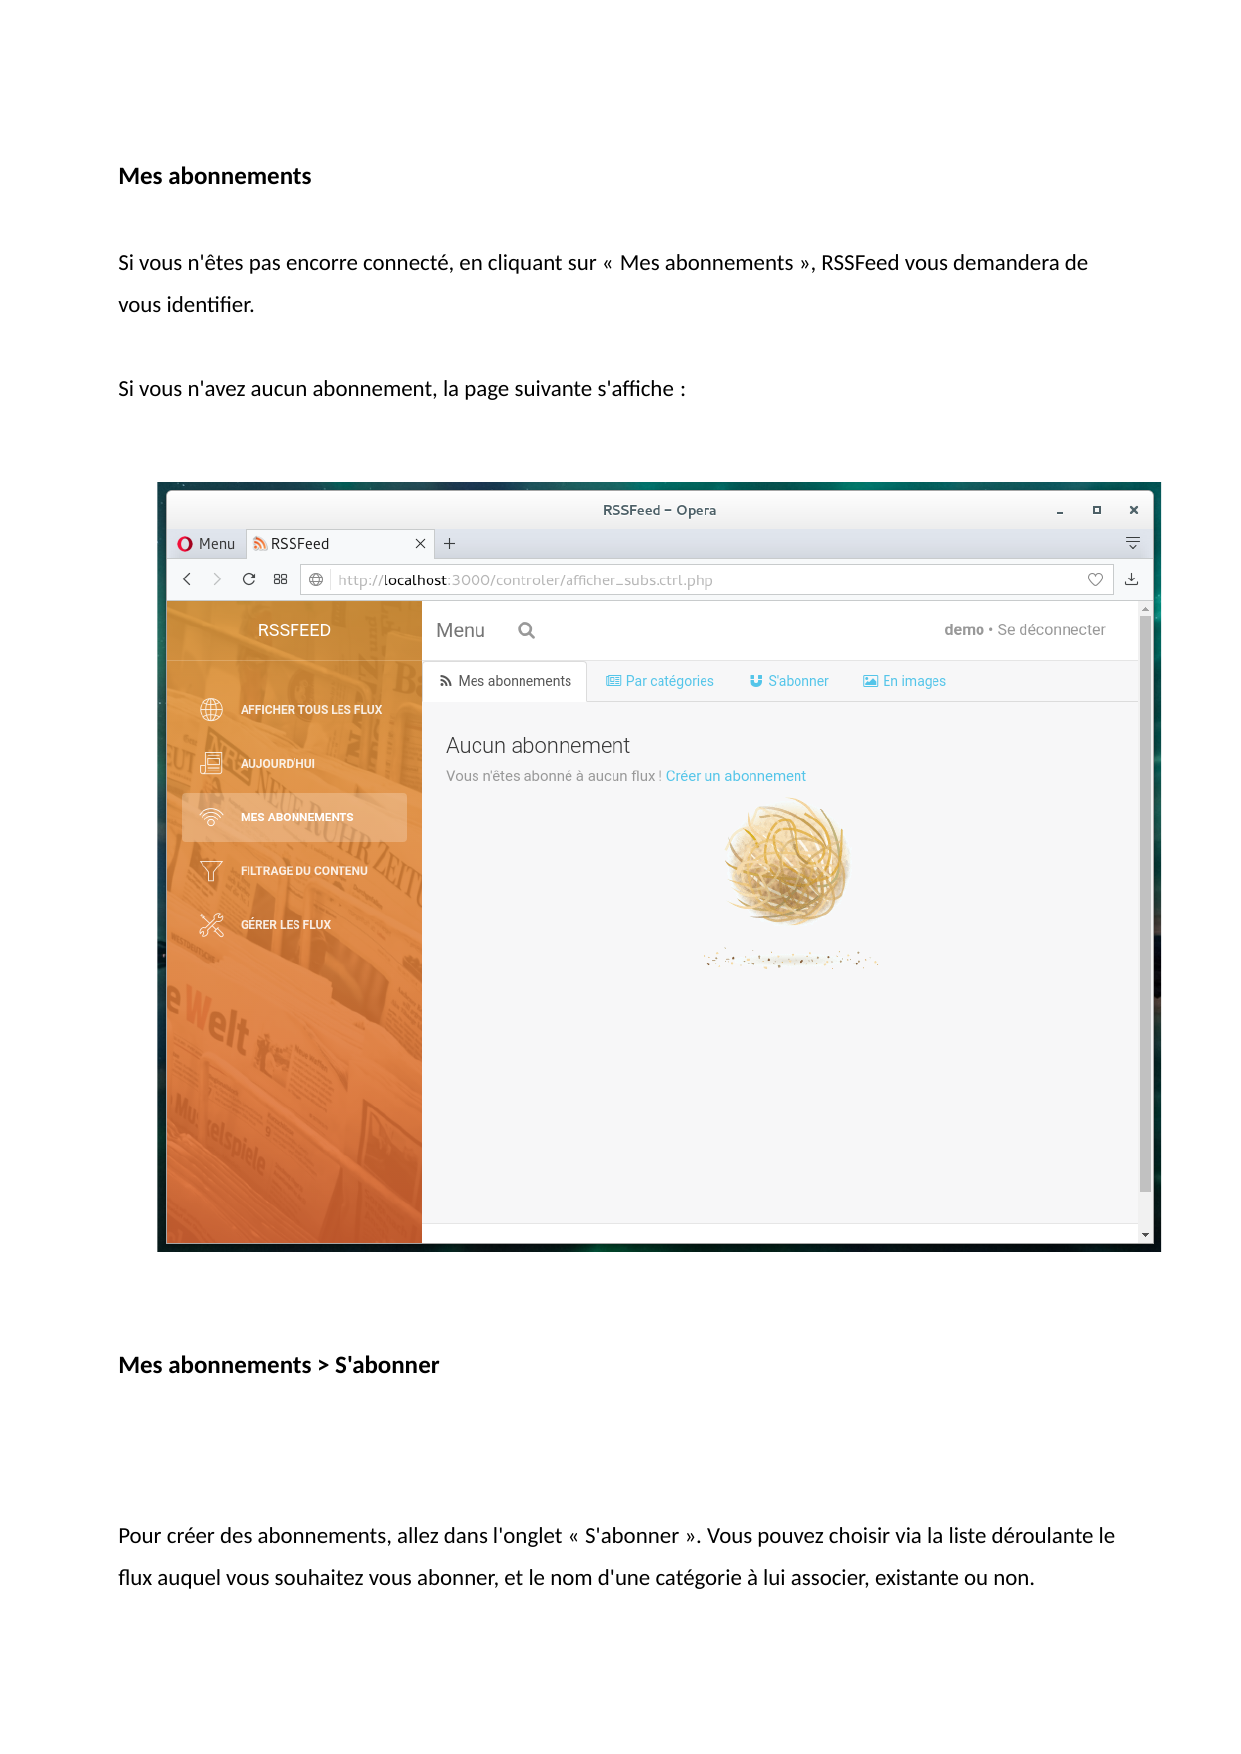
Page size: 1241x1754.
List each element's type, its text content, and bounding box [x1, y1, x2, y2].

text Mes abonnements > S'abonner [118, 1349, 1122, 1379]
text Pour créer des abonnements, allez dans l'onglet « S'abonner ». Vous pouvez choisir via la liste déroulante le flux auquel vous souhaitez vous abonner, et le nom d'une catégorie à lui associer, existante ou non. [118, 1521, 1122, 1591]
text Si vous n'êtes pas encorre connecté, en cliquant sur « Mes abonnements », RSSFeed vous demandera de vous identifier. [118, 248, 1122, 318]
picture [157, 482, 1162, 1252]
text Mes abonnements [118, 160, 1122, 191]
text Si vous n'avez aucun abonnement, la page suivante s'affiche : [118, 374, 1122, 402]
